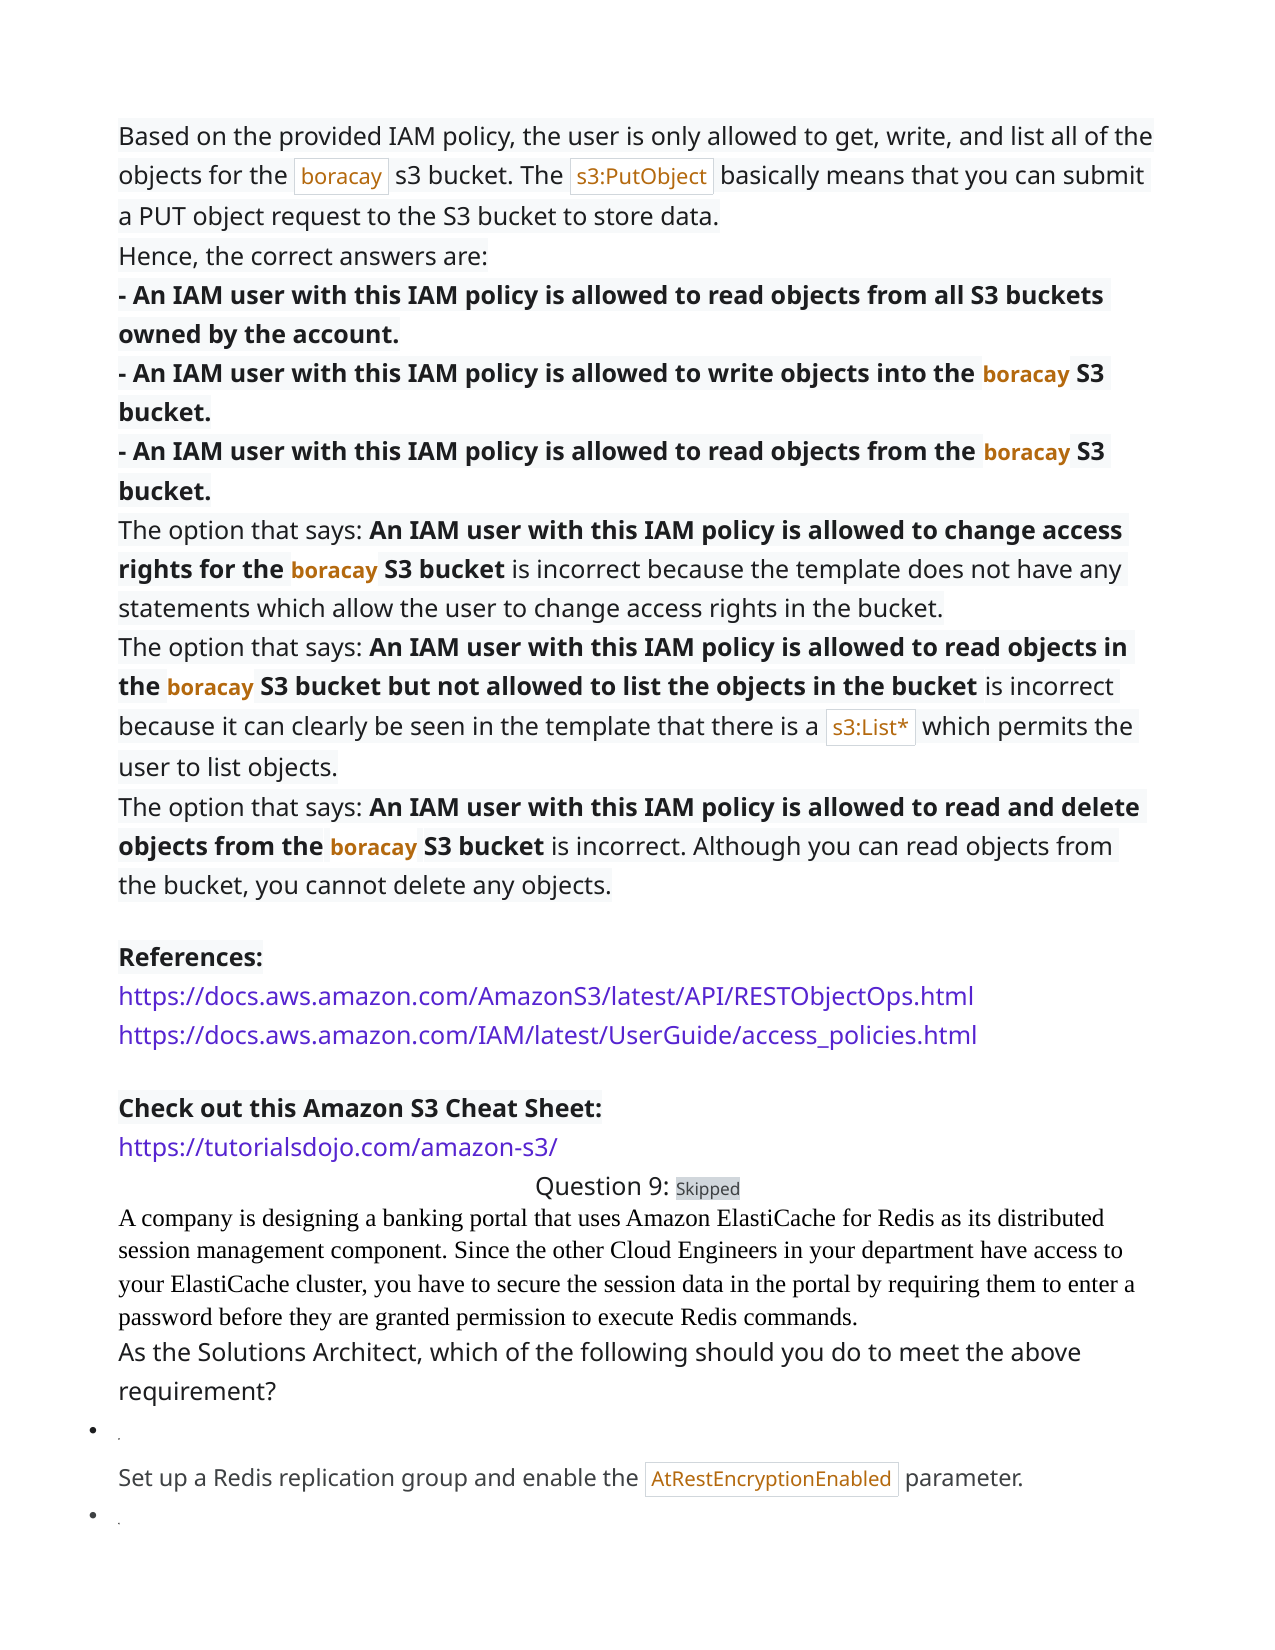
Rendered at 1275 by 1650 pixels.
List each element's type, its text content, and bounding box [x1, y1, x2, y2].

list parameter. [899, 1462, 1157, 1496]
list ​ [118, 1413, 1157, 1447]
text - An IAM user with this IAM policy is allowed to write objects into the boracay S3 bucket. [118, 356, 1157, 429]
text The option that says: An IAM user with this IAM policy is allowed to change access rights for the boracay S3 bucket is incorrect because the template does not have any statements which allow the user to change access rights in the bucket. [118, 512, 1157, 625]
list ​ [118, 1501, 1157, 1530]
text Hence, the correct answers are: [118, 238, 1157, 272]
text https://tutorialsdojo.com/amazon-s3/ [118, 1129, 1157, 1163]
text Question 9: Skipped [118, 1168, 1157, 1203]
text - An IAM user with this IAM policy is allowed to read objects from all S3 buckets owned by the account. [118, 277, 1157, 351]
text A company is designing a banking portal that uses Amazon ElastiCache for Redis as its distributed session management component. Since the other Cloud Engineers in your department have access to your ElastiCache cluster, you have to secure the session data in the portal by requiring them to enter a password before they are granted permission to execute Redis commands. [118, 1203, 1157, 1330]
text References: [118, 940, 1157, 974]
list Set up a Redis replication group and enable the [118, 1462, 645, 1496]
text - An IAM user with this IAM policy is allowed to read objects from the boracay S3 bucket. [118, 434, 1157, 507]
text Check out this Amazon S3 Cheat Sheet: [118, 1090, 1157, 1124]
text The option that says: An IAM user with this IAM policy is allowed to read objects in the boracay S3 bucket but not allowed to list the objects in the bucket is incorrect because it can clearly be seen in the template that there is a s3:List* which permits the user to list objects. [118, 630, 1157, 784]
text https://docs.aws.amazon.com/AmazonS3/latest/API/RESTObjectOps.html [118, 979, 1157, 1013]
text The option that says: An IAM user with this IAM policy is allowed to read and delete objects from the boracay S3 bucket is incorrect. Although you can read objects from the bucket, you cannot delete any objects. [118, 789, 1157, 902]
text Based on the provided IAM policy, the user is only allowed to get, write, and list all of the objects for the boracay s3 bucket. The s3:PutObject basically means that you can submit a PUT object request to the S3 bucket to store data. [118, 118, 1157, 233]
text https://docs.aws.amazon.com/IAM/latest/UserGuide/access_policies.html [118, 1018, 1157, 1052]
text As the Solutions Architect, which of the following should you do to meet the above requirement? [118, 1335, 1157, 1408]
list AtRestEncryptionEnabled [646, 1463, 898, 1496]
